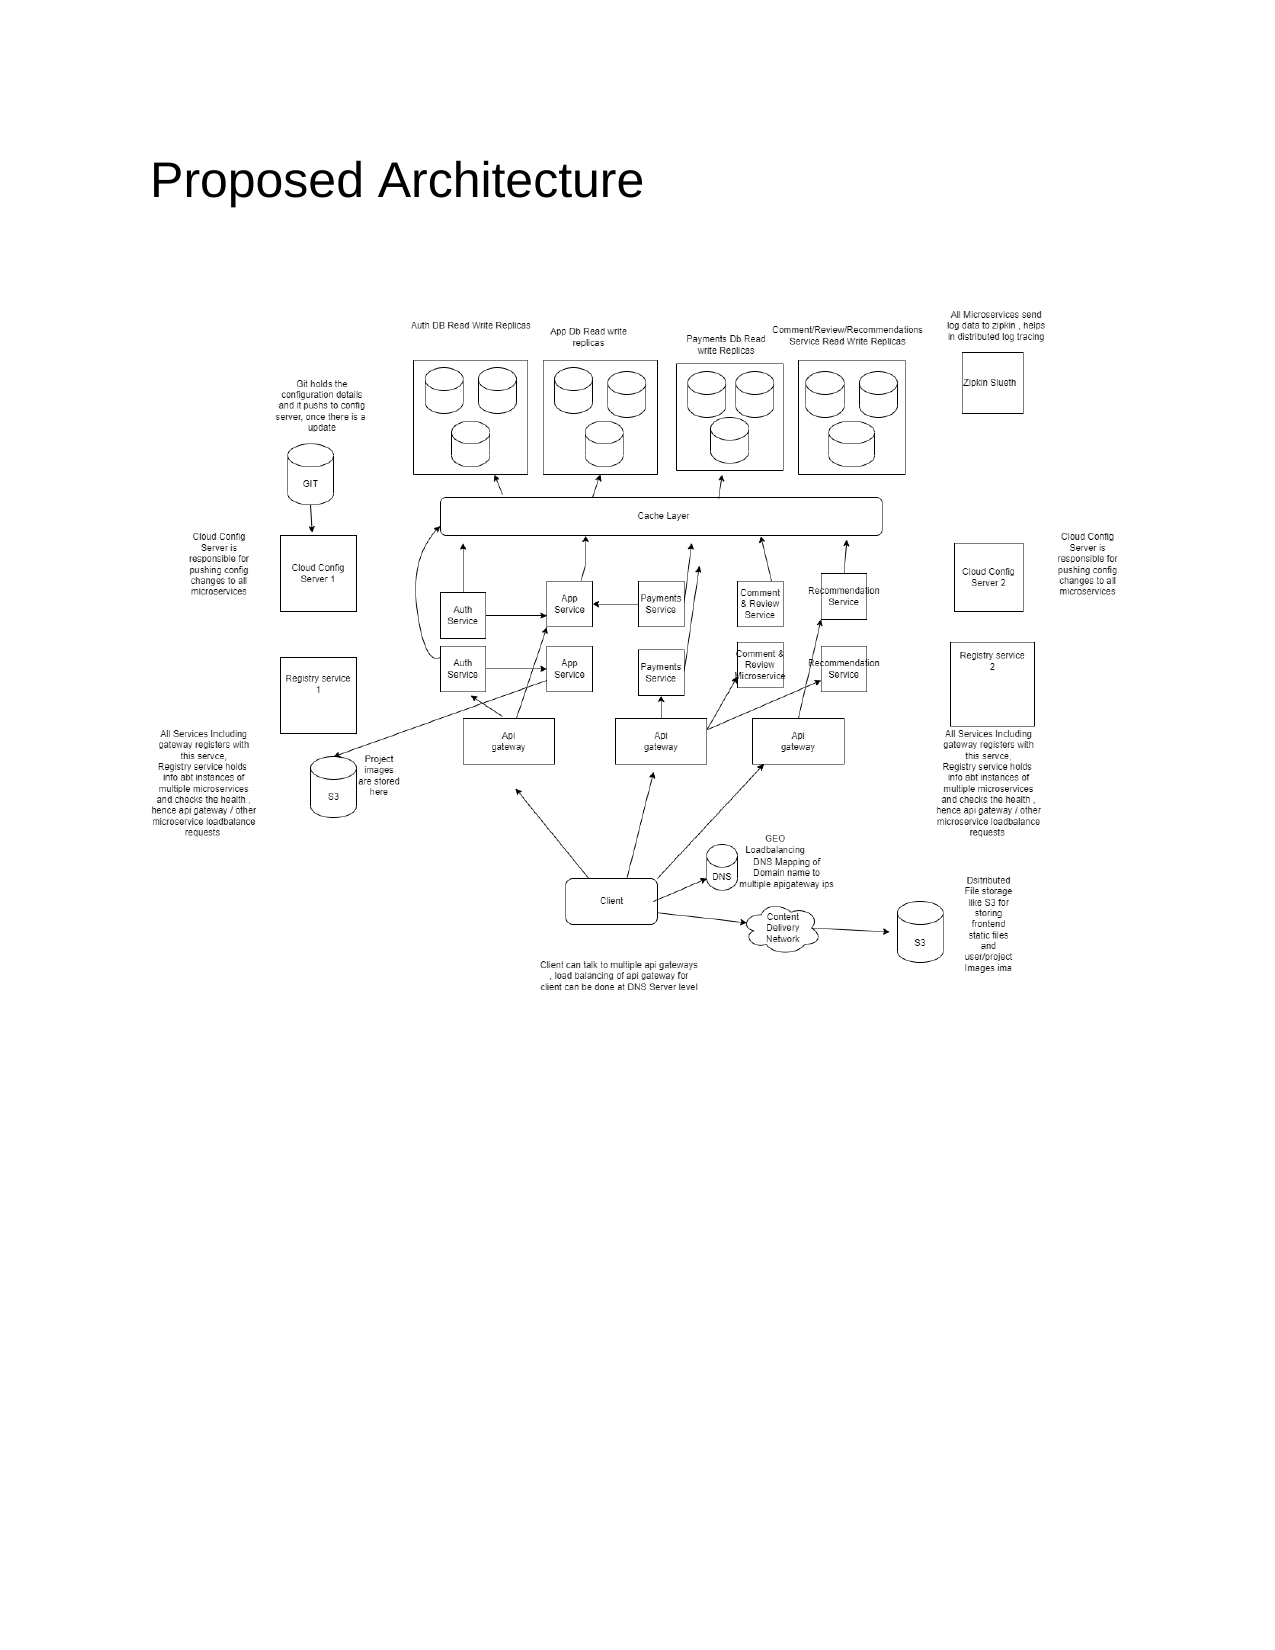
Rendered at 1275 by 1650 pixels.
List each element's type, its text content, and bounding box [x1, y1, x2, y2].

text Proposed Architecture [150, 150, 1125, 207]
picture [150, 306, 1125, 1012]
